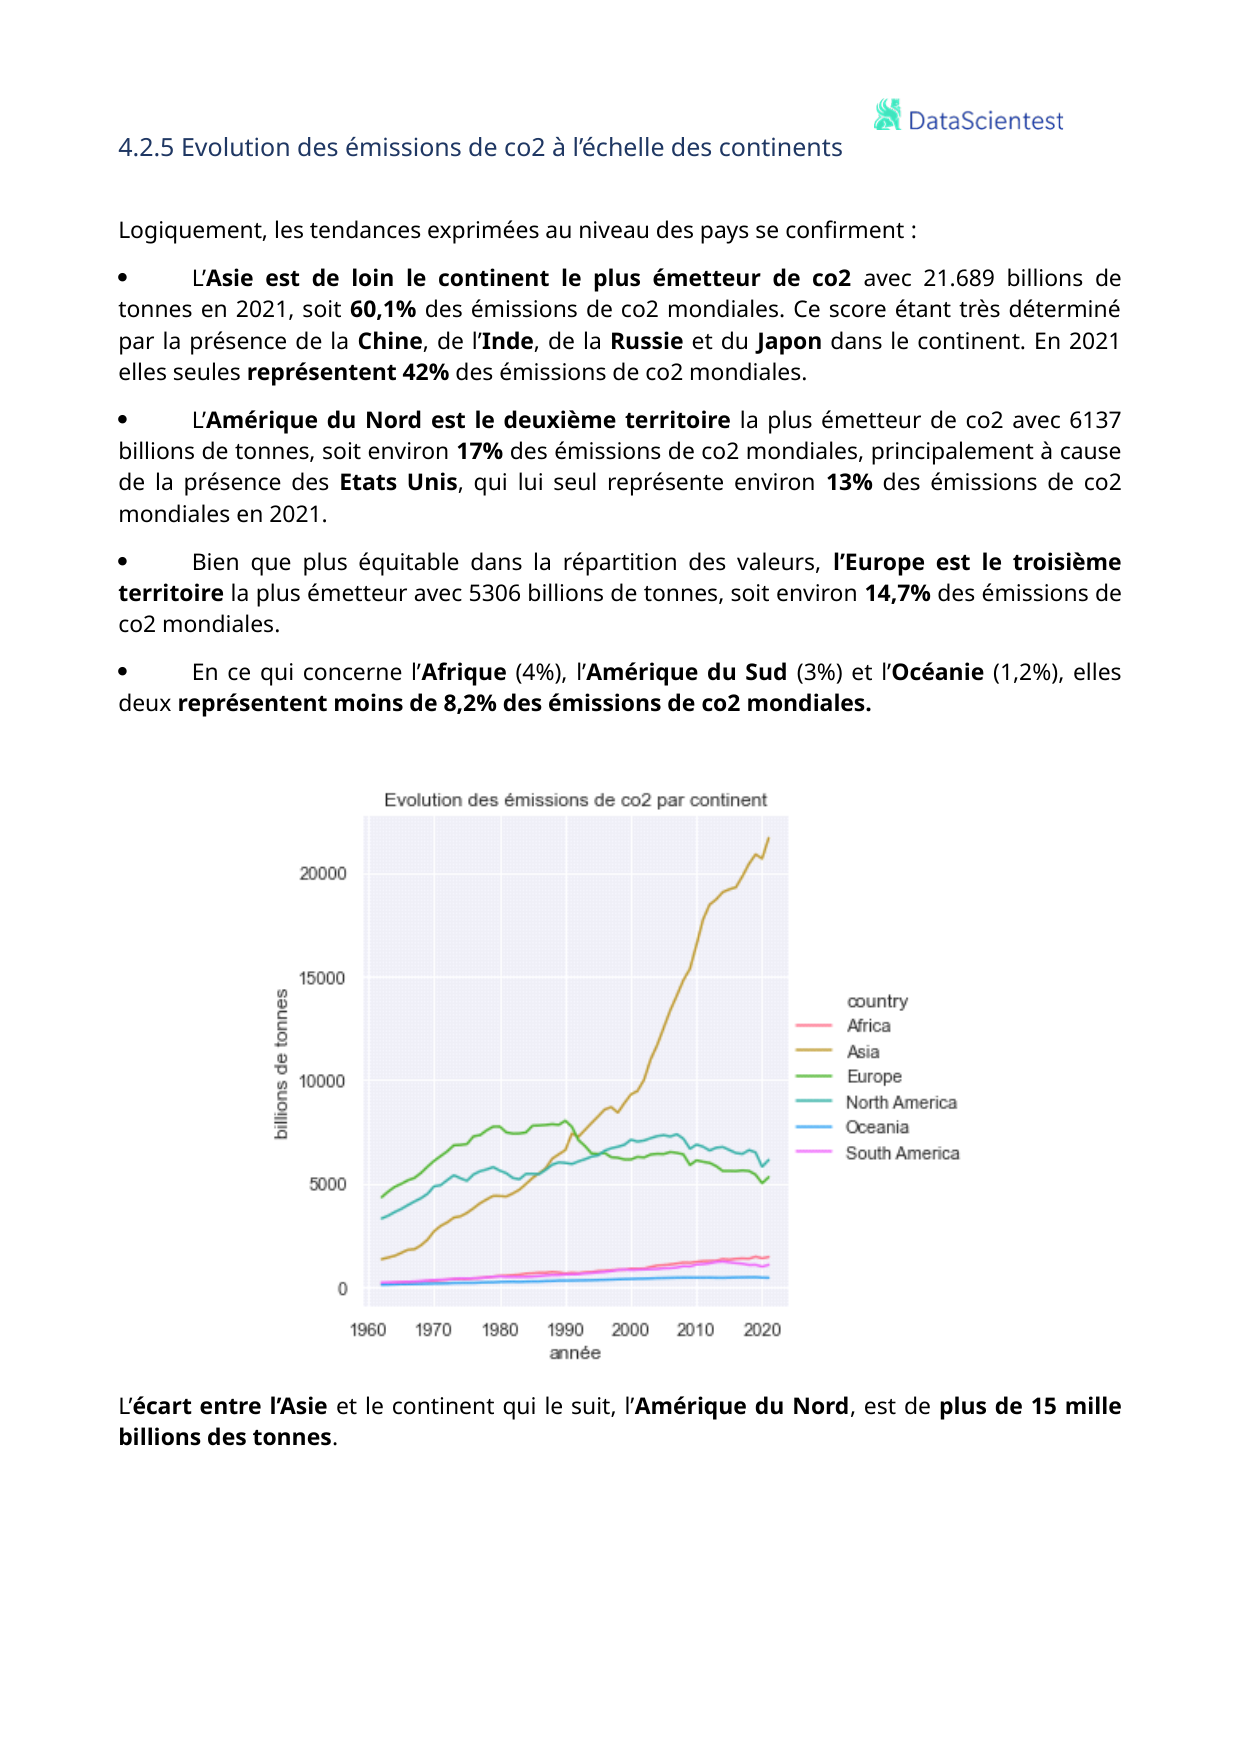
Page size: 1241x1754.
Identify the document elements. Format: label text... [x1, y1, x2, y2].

subtitle 4.2.5 Evolution des émissions de co2 à l’échelle des continents [118, 129, 1122, 163]
list L’Amérique du Nord est le deuxième territoire la plus émetteur de co2 avec 6137 billions de tonnes, soit environ 17% des émissions de co2 mondiales, principalement à cause de la présence des Etats Unis, qui lui seul représente environ 13% des émissions de co2 mondiales en 2021. [118, 404, 1122, 529]
text Logiquement, les tendances exprimées au niveau des pays se confirment : [118, 214, 1122, 245]
list En ce qui concerne l’Afrique (4%), l’Amérique du Sud (3%) et l’Océanie (1,2%), elles deux représentent moins de 8,2% des émissions de co2 mondiales. [118, 656, 1122, 718]
text L’écart entre l’Asie et le continent qui le suit, l’Amérique du Nord, est de plus de 15 mille billions des tonnes. [118, 1390, 1122, 1453]
list L’Asie est de loin le continent le plus émetteur de co2 avec 21.689 billions de tonnes en 2021, soit 60,1% des émissions de co2 mondiales. Ce score étant très déterminé par la présence de la Chine, de l’Inde, de la Russie et du Japon dans le continent. En 2021 elles seules représentent 42% des émissions de co2 mondiales. [118, 262, 1122, 387]
list Bien que plus équitable dans la répartition des valeurs, l’Europe est le troisième territoire la plus émetteur avec 5306 billions de tonnes, soit environ 14,7% des émissions de co2 mondiales. [118, 545, 1122, 639]
